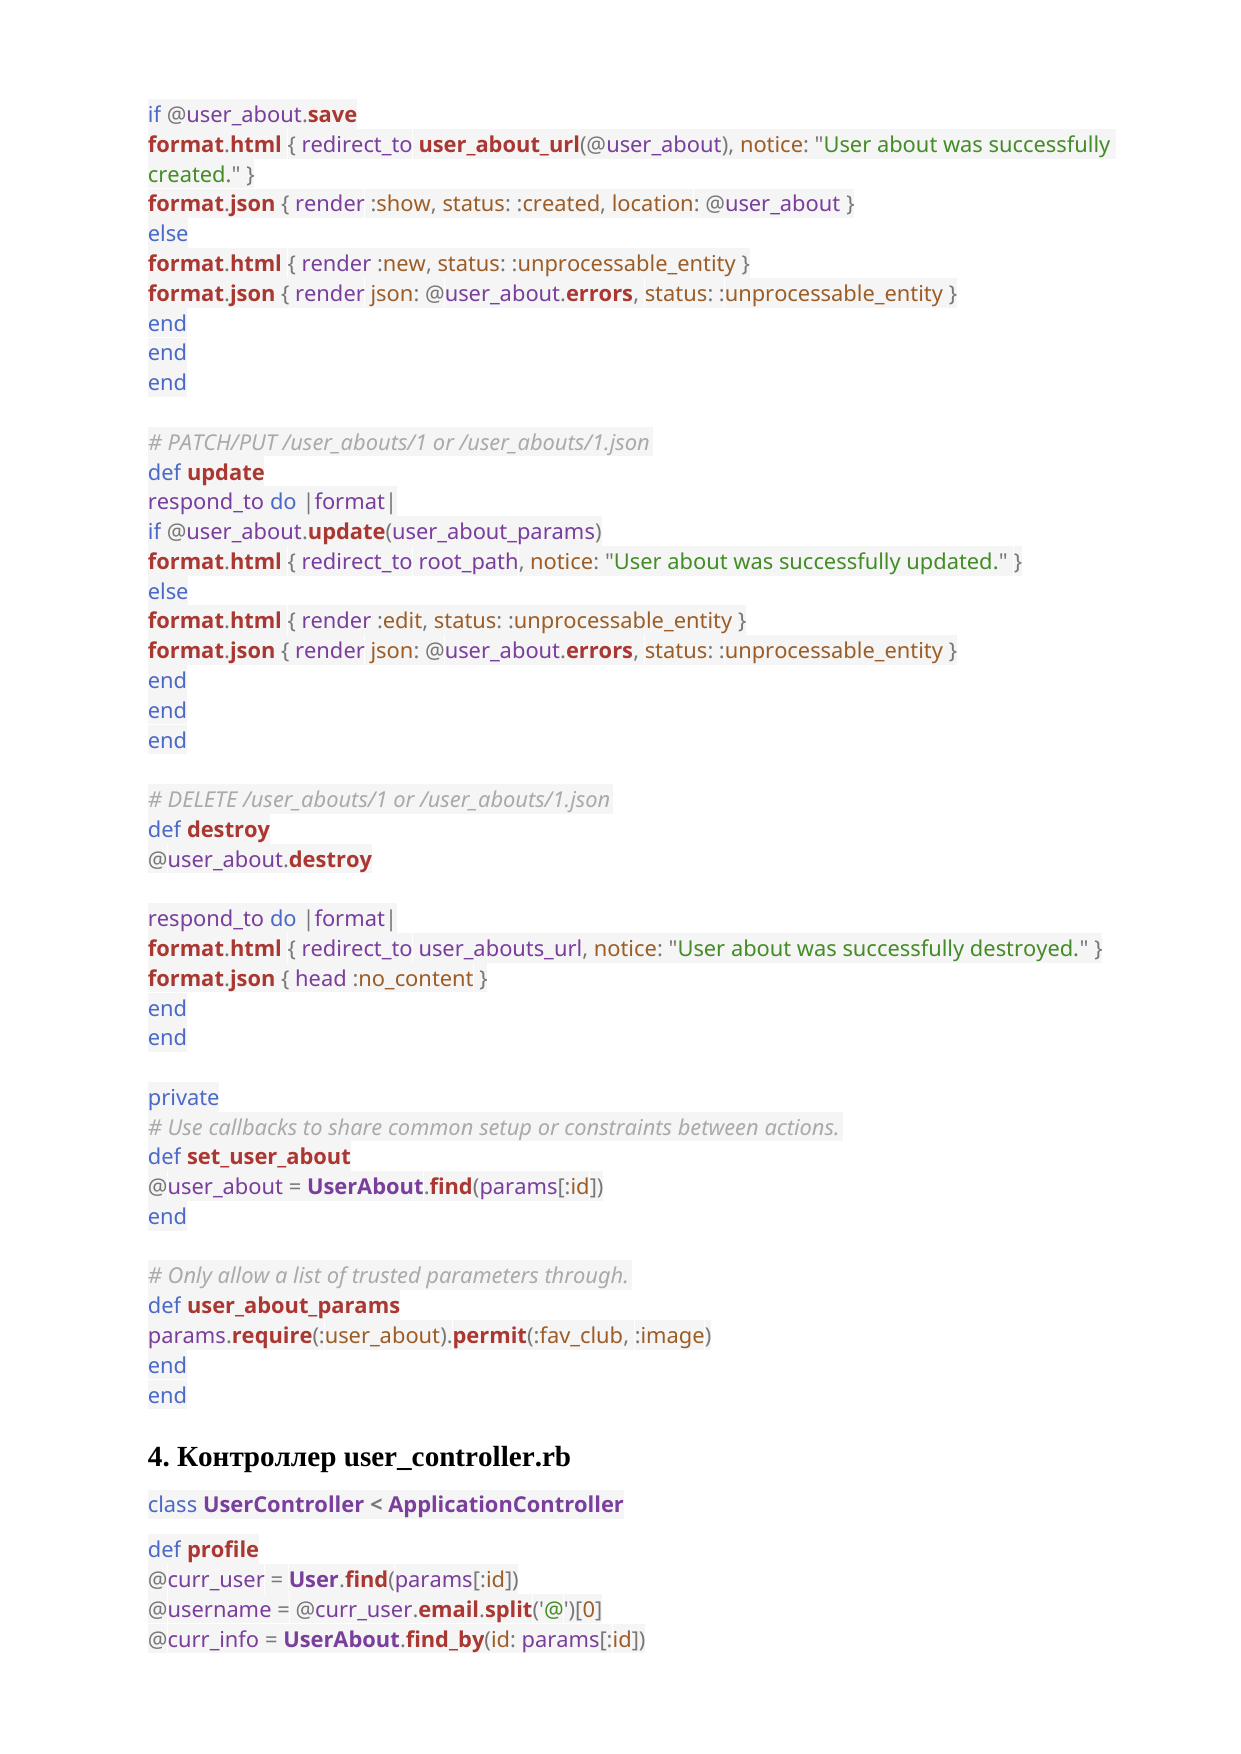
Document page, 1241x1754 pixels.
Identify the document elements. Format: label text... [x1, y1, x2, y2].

text format.json { render json: @user_about.errors, status: :unprocessable_entity } [148, 278, 1181, 308]
text params.require(:user_about).permit(:fav_club, :image) [148, 1320, 1181, 1350]
text # DELETE /user_abouts/1 or /user_abouts/1.json [148, 784, 1181, 814]
text # PATCH/PUT /user_abouts/1 or /user_abouts/1.json [148, 427, 1181, 456]
text format.json { head :no_content } [148, 963, 1181, 992]
text end [148, 1201, 1181, 1231]
text def destroy [148, 814, 1181, 844]
text end [148, 1379, 1181, 1409]
text respond_to do |format| [148, 903, 1181, 933]
text format.html { render :edit, status: :unprocessable_entity } [148, 605, 1181, 635]
text respond_to do |format| [148, 486, 1181, 516]
text format.json { render json: @user_about.errors, status: :unprocessable_entity } [148, 635, 1181, 665]
text end [148, 337, 1181, 367]
text end [148, 1350, 1181, 1379]
text def set_user_about [148, 1141, 1181, 1171]
text else [148, 218, 1181, 248]
text format.html { redirect_to user_abouts_url, notice: "User about was successfully destroyed." } [148, 933, 1181, 963]
text 4. Контроллер user_controller.rb [148, 1439, 1181, 1473]
text end [148, 724, 1181, 754]
text format.html { render :new, status: :unprocessable_entity } [148, 248, 1181, 278]
text if @user_about.save [148, 99, 1181, 129]
text end [148, 665, 1181, 695]
text class UserController < ApplicationController [148, 1489, 1181, 1519]
text end [148, 308, 1181, 337]
text @curr_user = User.find(params[:id]) [148, 1564, 1181, 1594]
text format.html { redirect_to user_about_url(@user_about), notice: "User about was successfully created." } [148, 129, 1181, 188]
text def user_about_params [148, 1290, 1181, 1320]
text # Only allow a list of trusted parameters through. [148, 1260, 1181, 1290]
text format.html { redirect_to root_path, notice: "User about was successfully updated." } [148, 546, 1181, 576]
text if @user_about.update(user_about_params) [148, 516, 1181, 546]
text format.json { render :show, status: :created, location: @user_about } [148, 188, 1181, 218]
text @username = @curr_user.email.split('@')[0] [148, 1594, 1181, 1623]
text @user_about = UserAbout.find(params[:id]) [148, 1171, 1181, 1201]
text else [148, 576, 1181, 605]
text def profile [148, 1534, 1181, 1564]
text end [148, 992, 1181, 1022]
text def update [148, 456, 1181, 486]
text end [148, 367, 1181, 397]
text private [148, 1082, 1181, 1112]
text @user_about.destroy [148, 844, 1181, 873]
text end [148, 1022, 1181, 1052]
text @curr_info = UserAbout.find_by(id: params[:id]) [148, 1623, 1181, 1653]
text end [148, 695, 1181, 724]
text # Use callbacks to share common setup or constraints between actions. [148, 1112, 1181, 1141]
